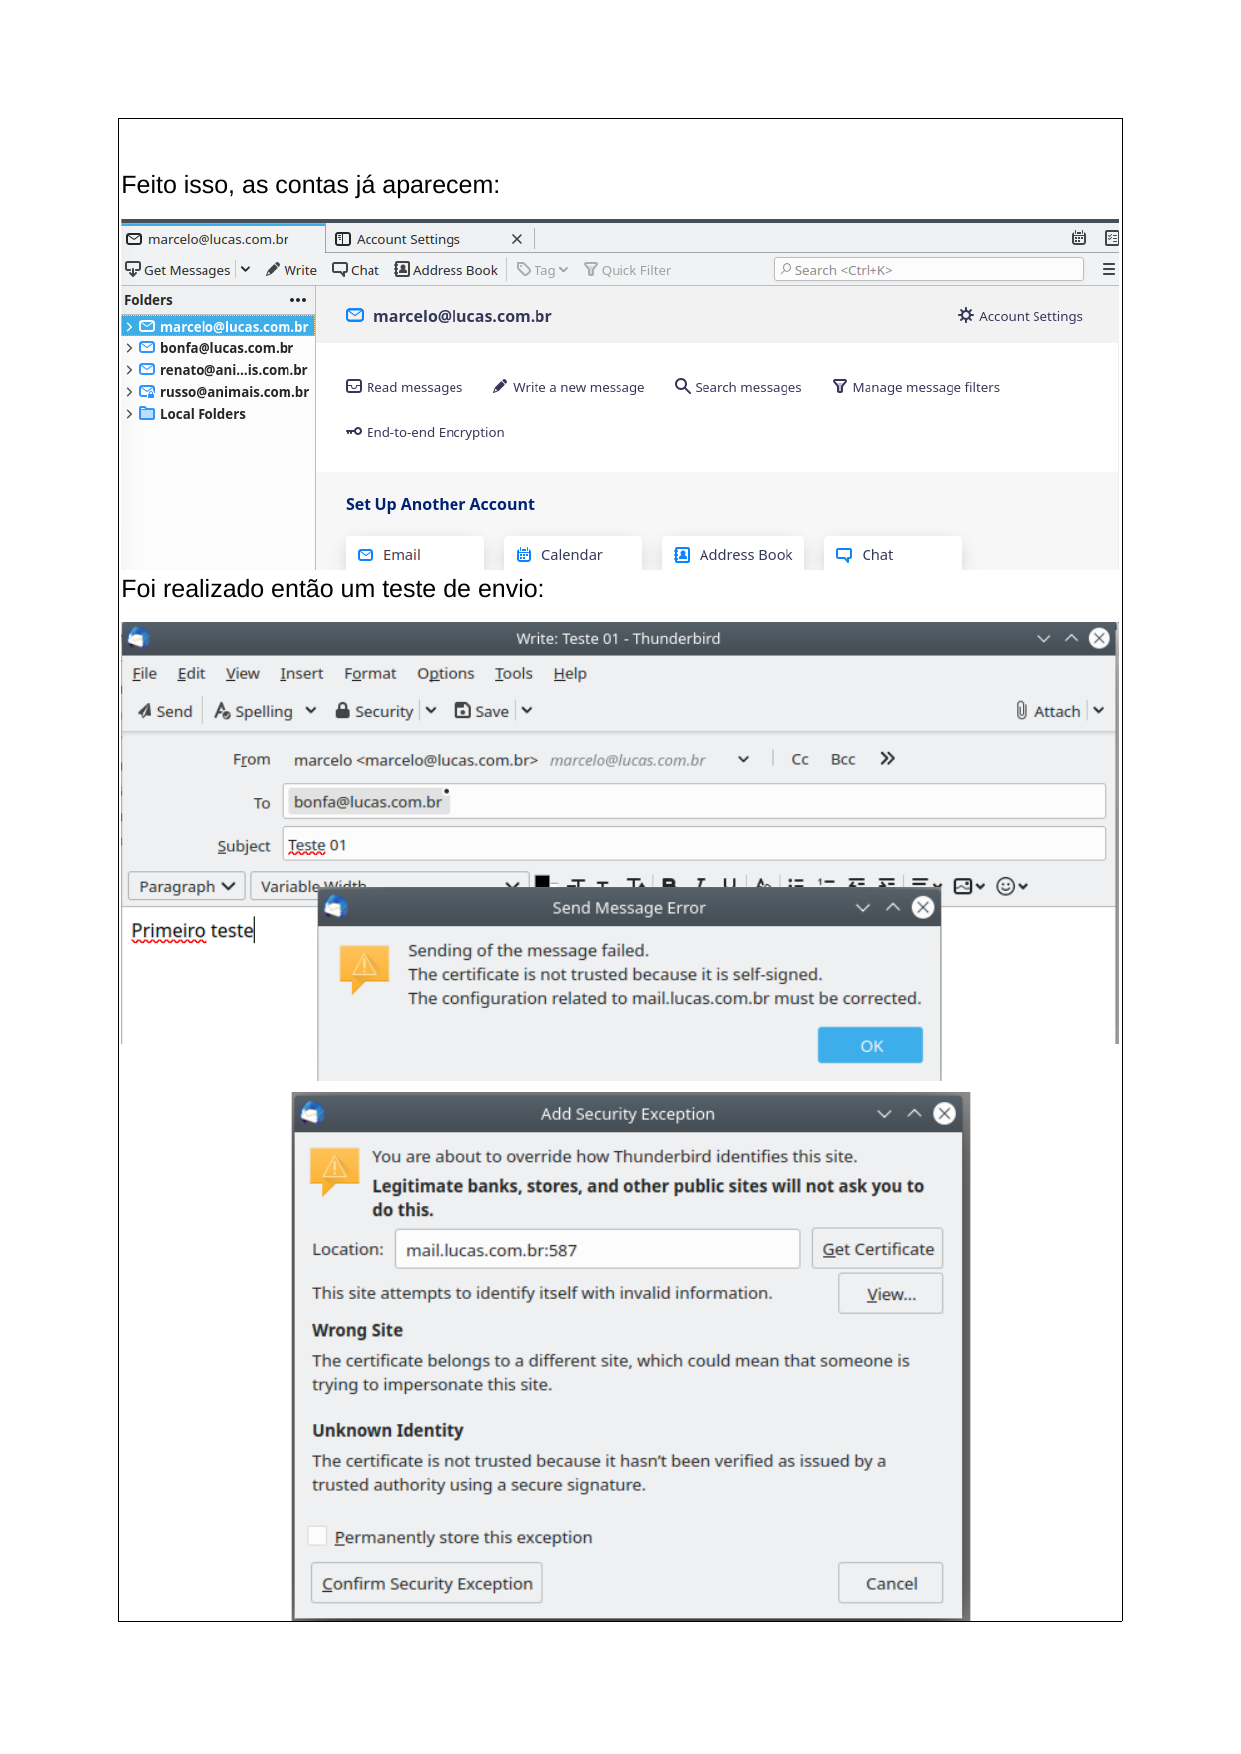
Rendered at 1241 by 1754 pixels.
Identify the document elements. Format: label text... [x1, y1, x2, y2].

text Feito isso, as contas já aparecem: [119, 167, 1122, 199]
text Foi realizado então um teste de envio: [119, 217, 1122, 602]
picture [291, 1092, 971, 1621]
picture [121, 622, 1119, 1081]
picture [121, 219, 1119, 570]
